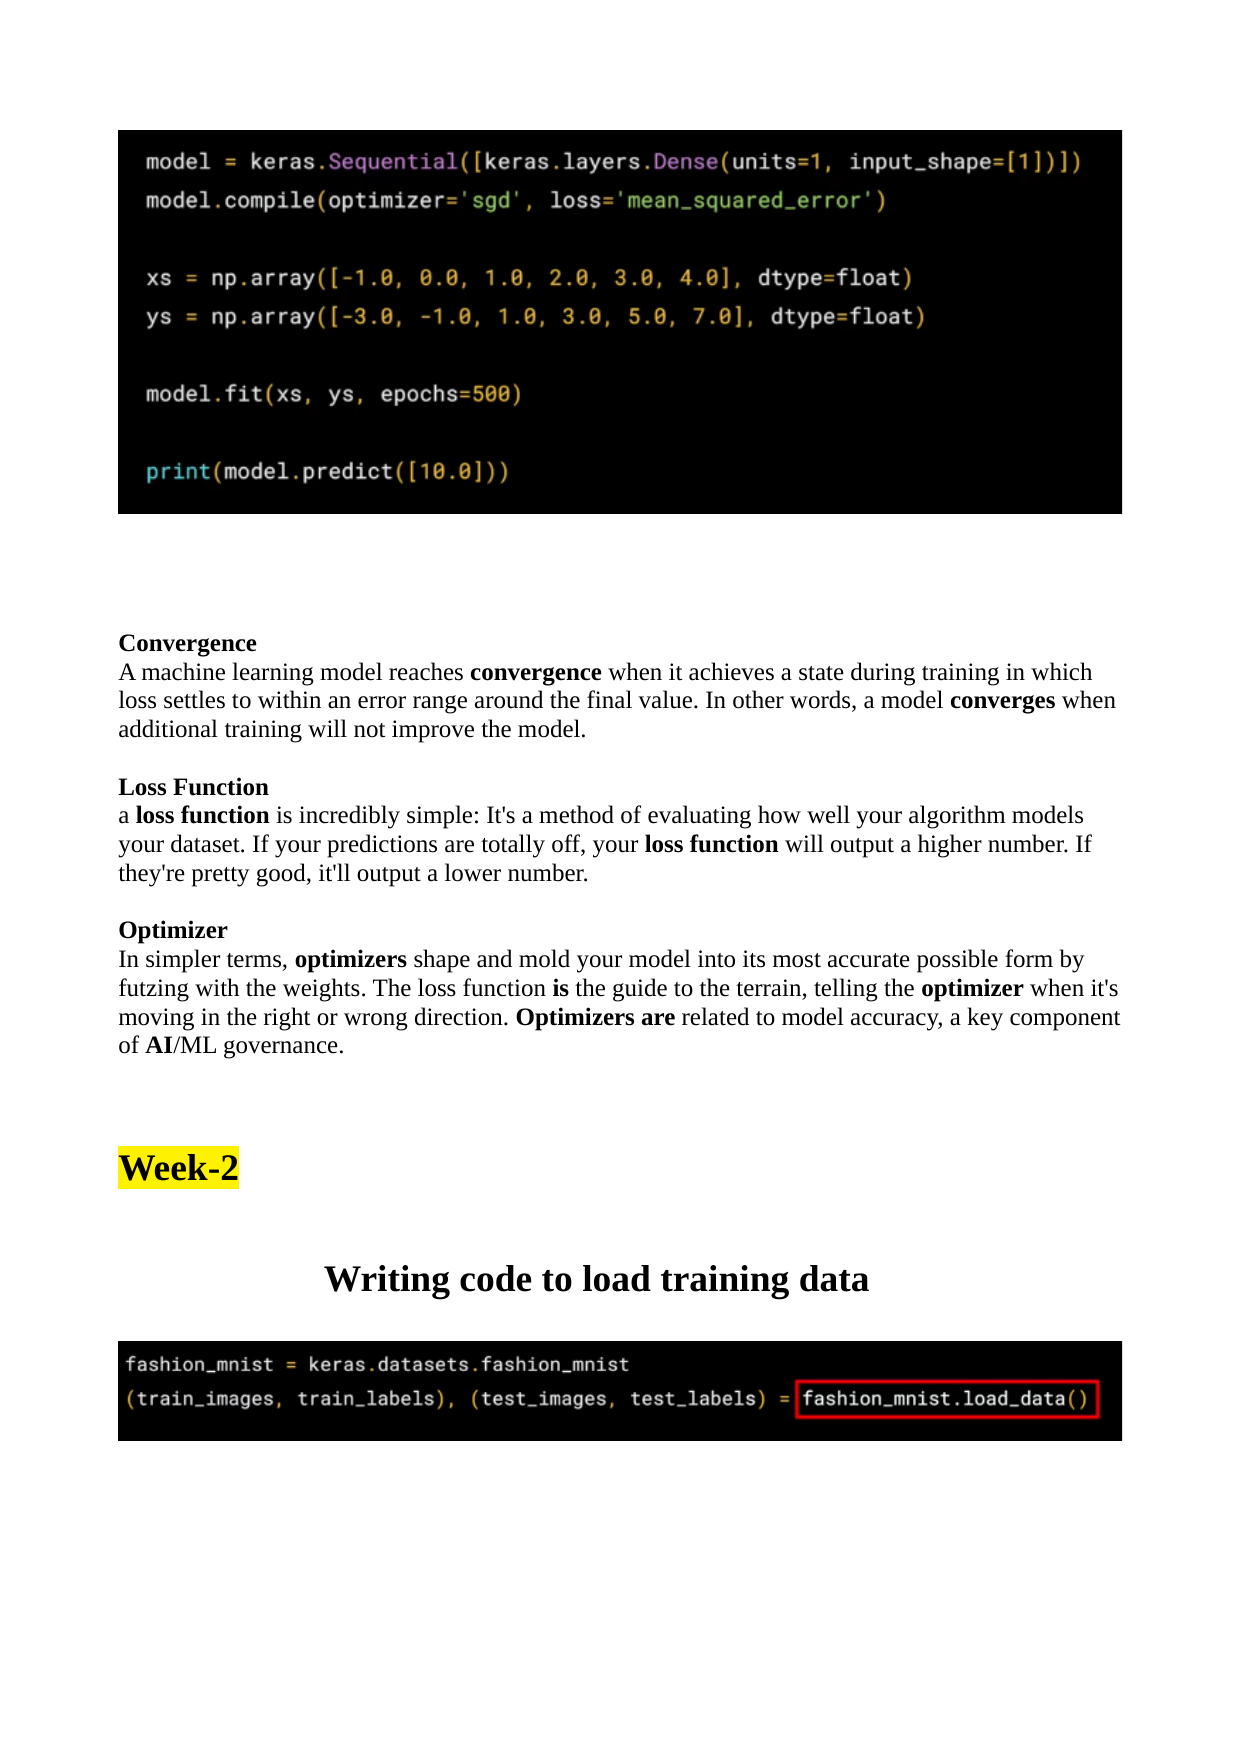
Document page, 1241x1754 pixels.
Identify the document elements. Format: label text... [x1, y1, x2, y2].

picture [118, 1341, 1123, 1441]
text a loss function is incredibly simple: It's a method of evaluating how well your algorithm models your dataset. If your predictions are totally off, your loss function will output a higher number. If they're pretty good, it'll output a lower number. [118, 801, 1122, 887]
text In simpler terms, optimizers shape and mold your model into its most accurate possible form by futzing with the weights. The loss function is the guide to the terrain, telling the optimizer when it's moving in the right or wrong direction. Optimizers are related to model accuracy, a key component of AI/ML governance. [118, 944, 1122, 1059]
subtitle Writing code to load training data [118, 1257, 1122, 1300]
picture [118, 130, 1123, 514]
text Week-2 [118, 1146, 1122, 1189]
text Optimizer [118, 916, 1122, 944]
text Convergence [118, 628, 1122, 657]
text A machine learning model reaches convergence when it achieves a state during training in which loss settles to within an error range around the final value. In other words, a model converges when additional training will not improve the model. [118, 657, 1122, 743]
text Loss Function [118, 772, 1122, 801]
